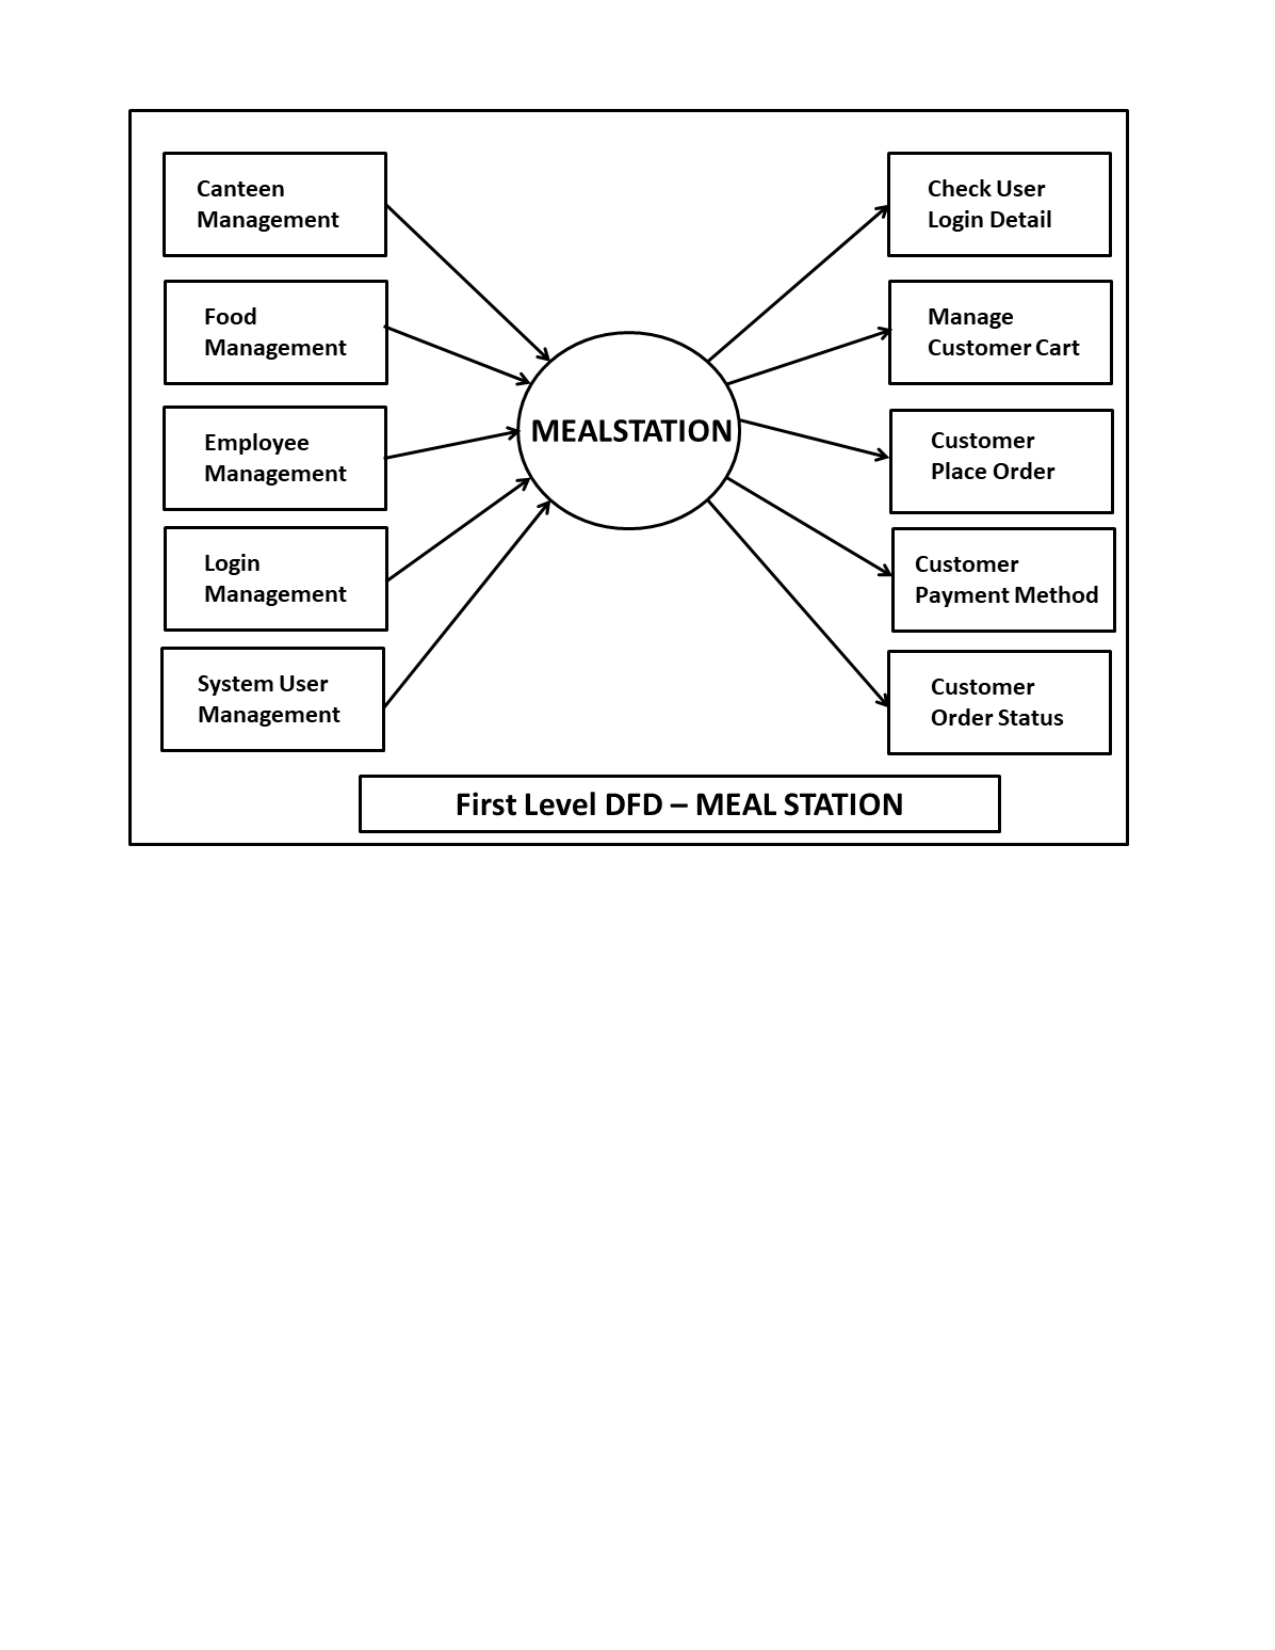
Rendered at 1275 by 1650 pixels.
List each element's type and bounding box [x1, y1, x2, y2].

picture [121, 93, 1144, 861]
